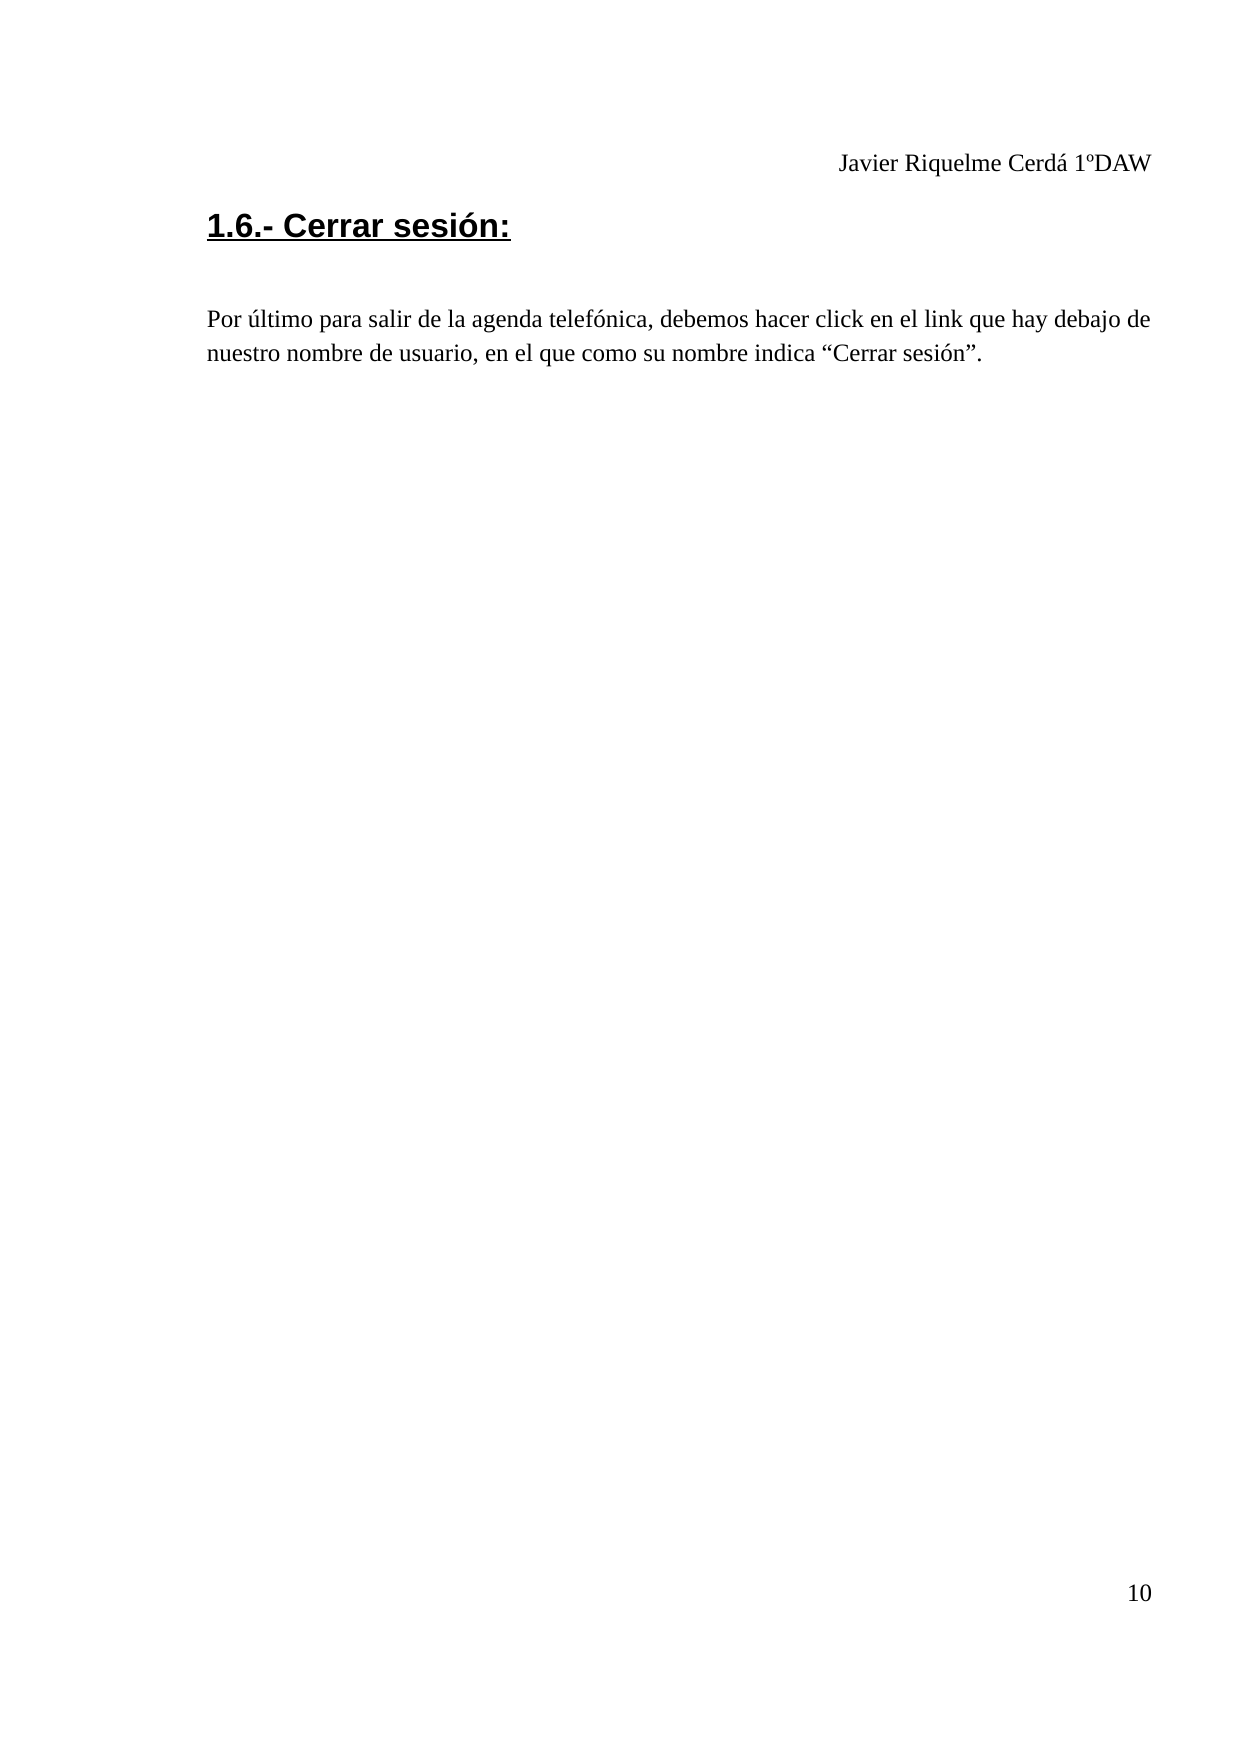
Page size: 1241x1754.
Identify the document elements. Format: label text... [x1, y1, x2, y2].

text Por último para salir de la agenda telefónica, debemos hacer click en el link que hay debajo de nuestro nombre de usuario, en el que como su nombre indica “Cerrar sesión”. [207, 304, 1152, 366]
subtitle 1.6.- Cerrar sesión: [207, 206, 1152, 244]
